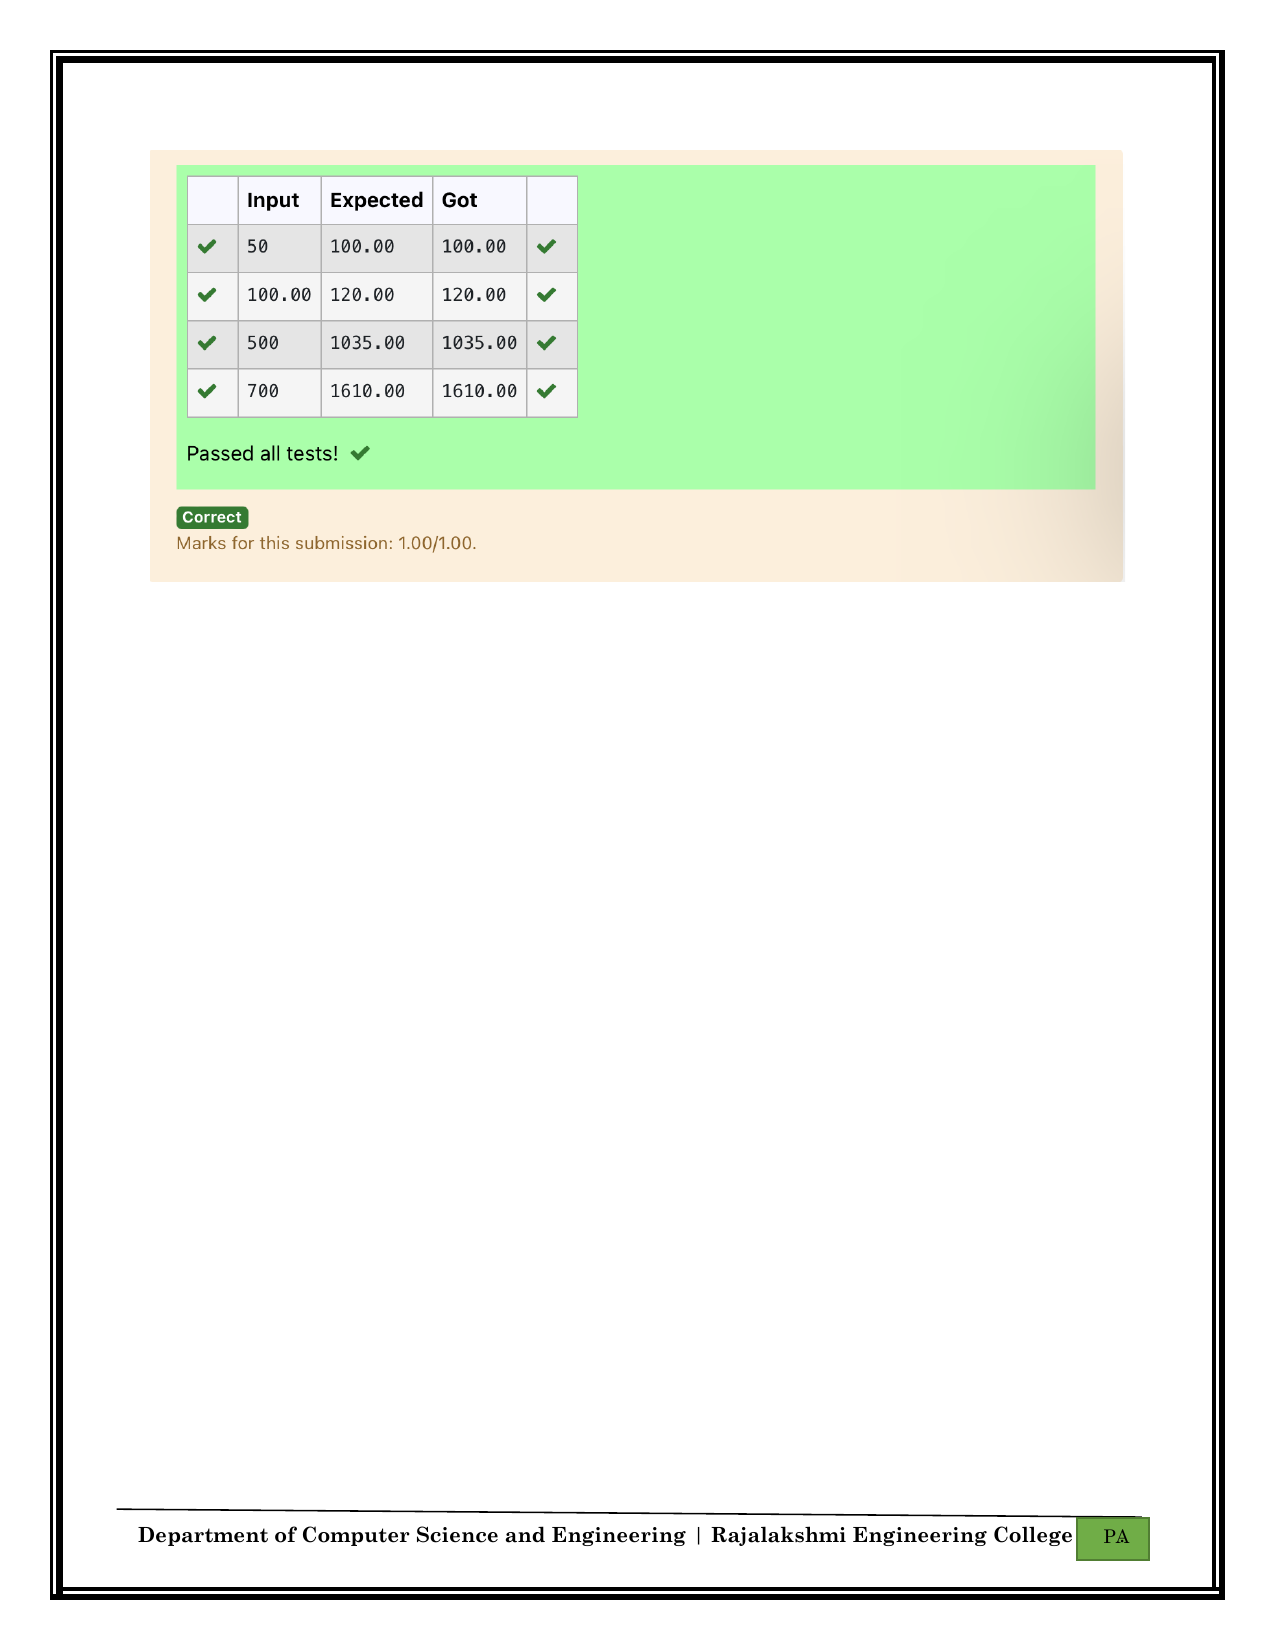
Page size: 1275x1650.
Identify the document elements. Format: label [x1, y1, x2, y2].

picture [150, 150, 1125, 582]
